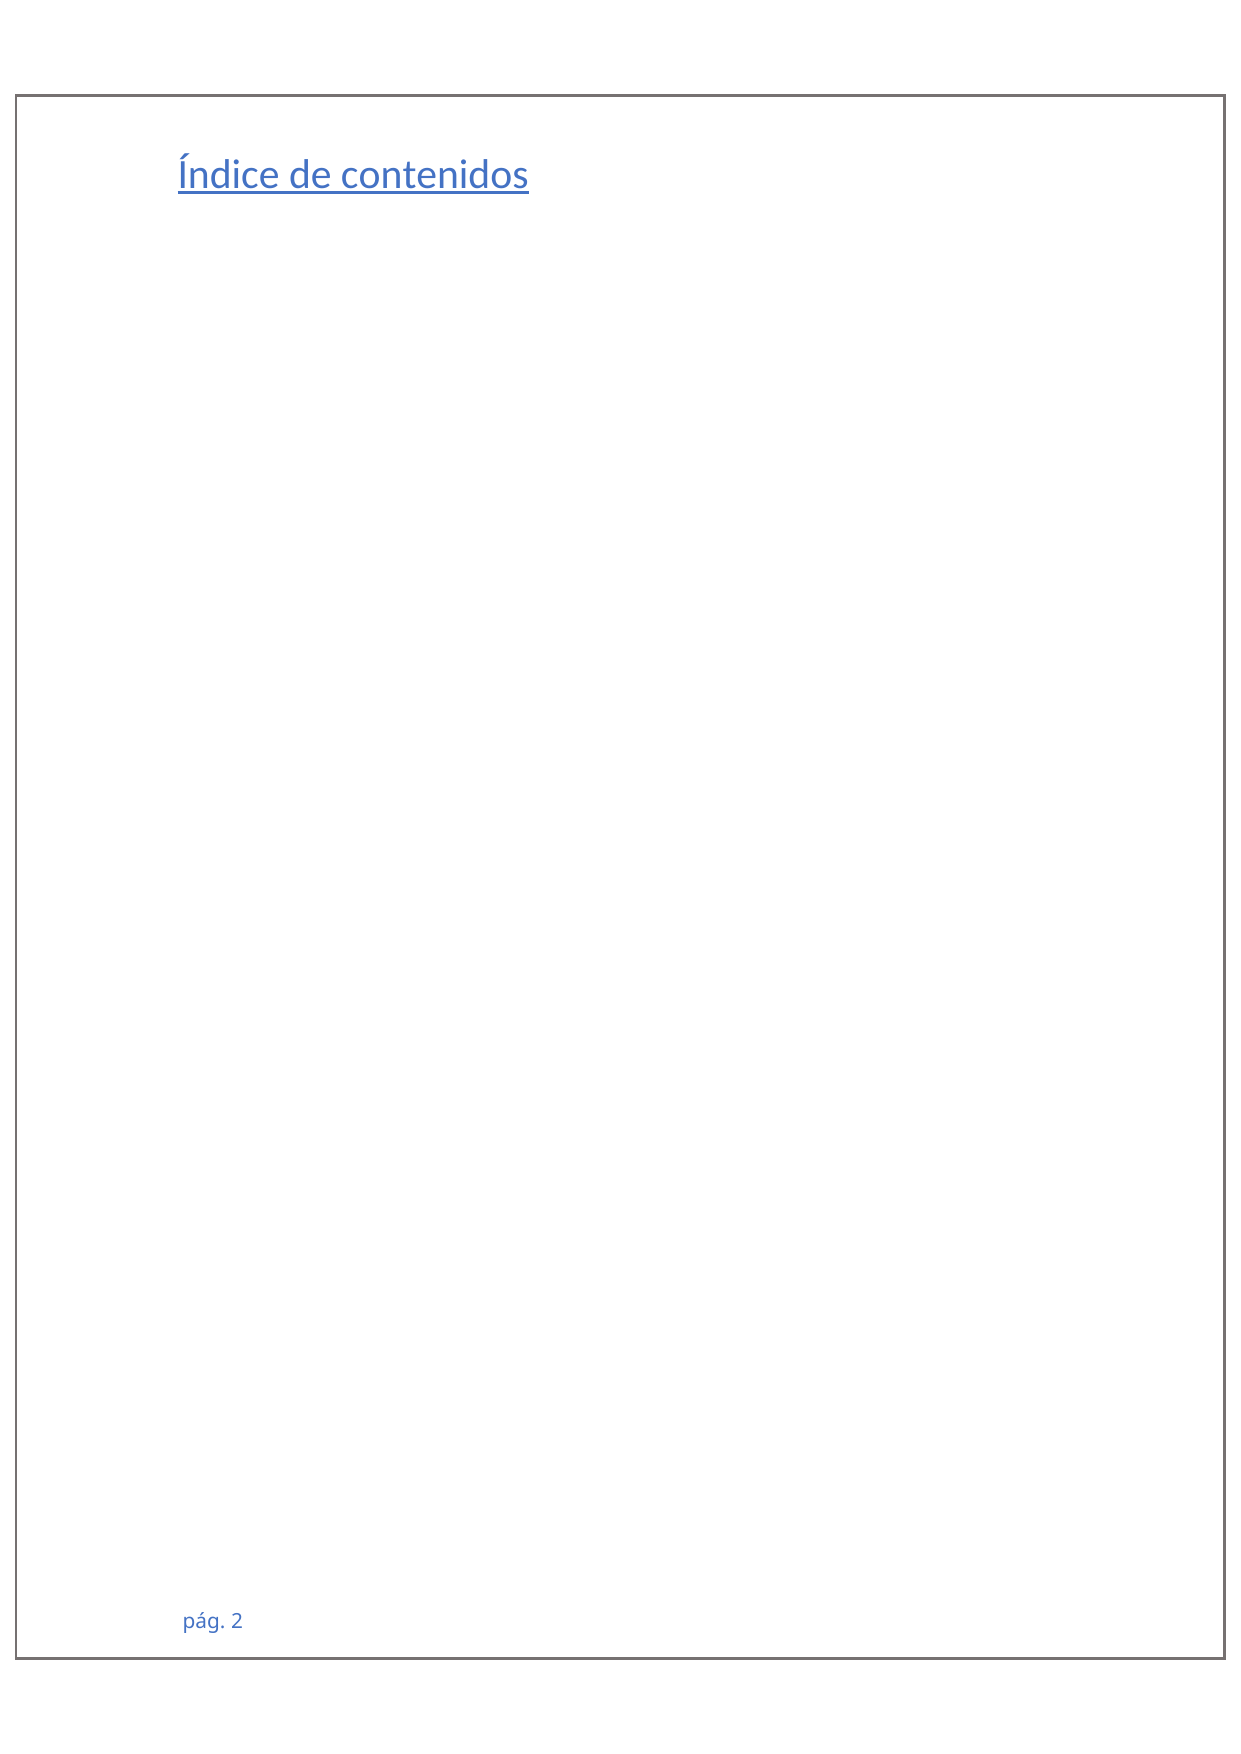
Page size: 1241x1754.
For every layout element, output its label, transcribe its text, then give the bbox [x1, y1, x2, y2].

text Índice de contenidos [177, 148, 1063, 198]
